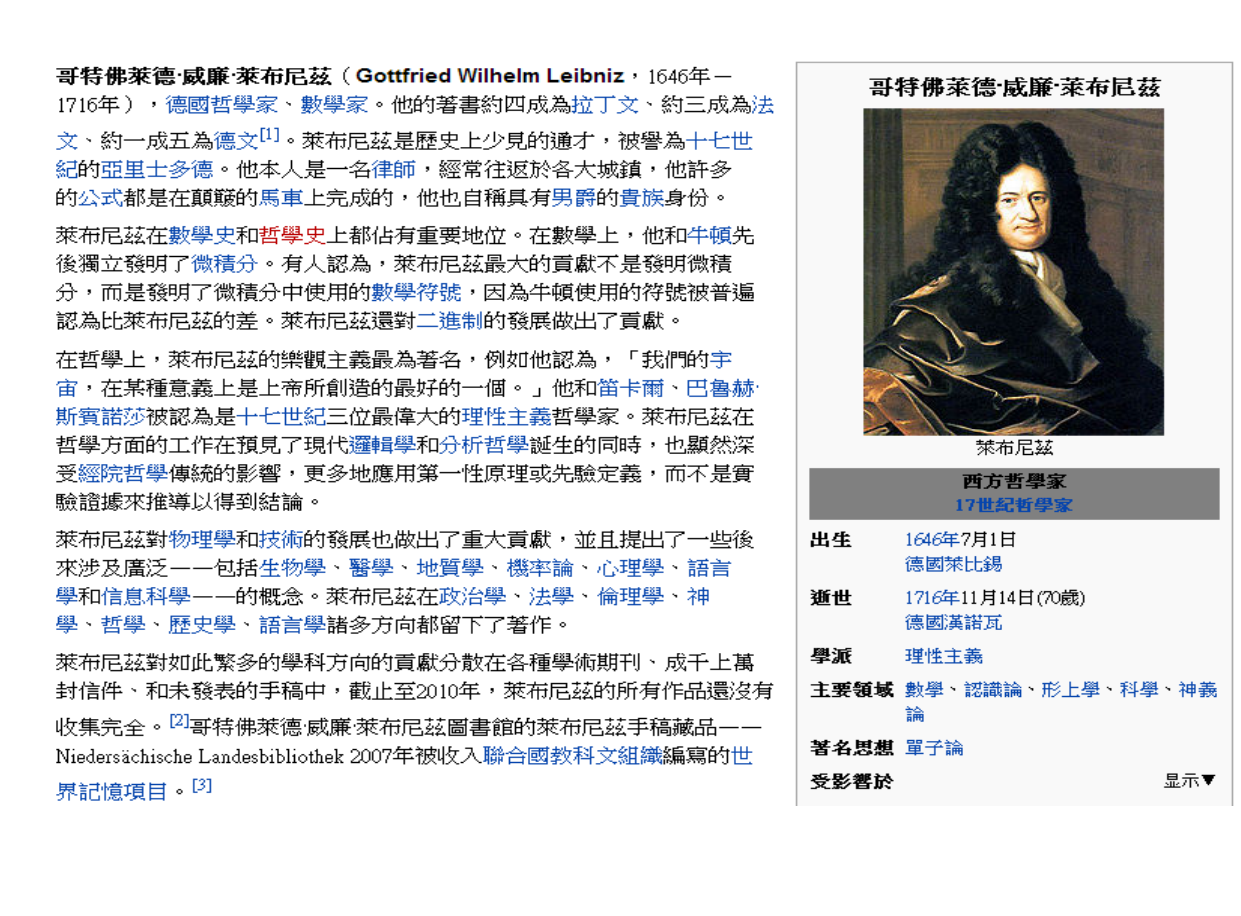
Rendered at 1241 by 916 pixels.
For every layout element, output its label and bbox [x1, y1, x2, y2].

picture [46, 59, 1240, 806]
